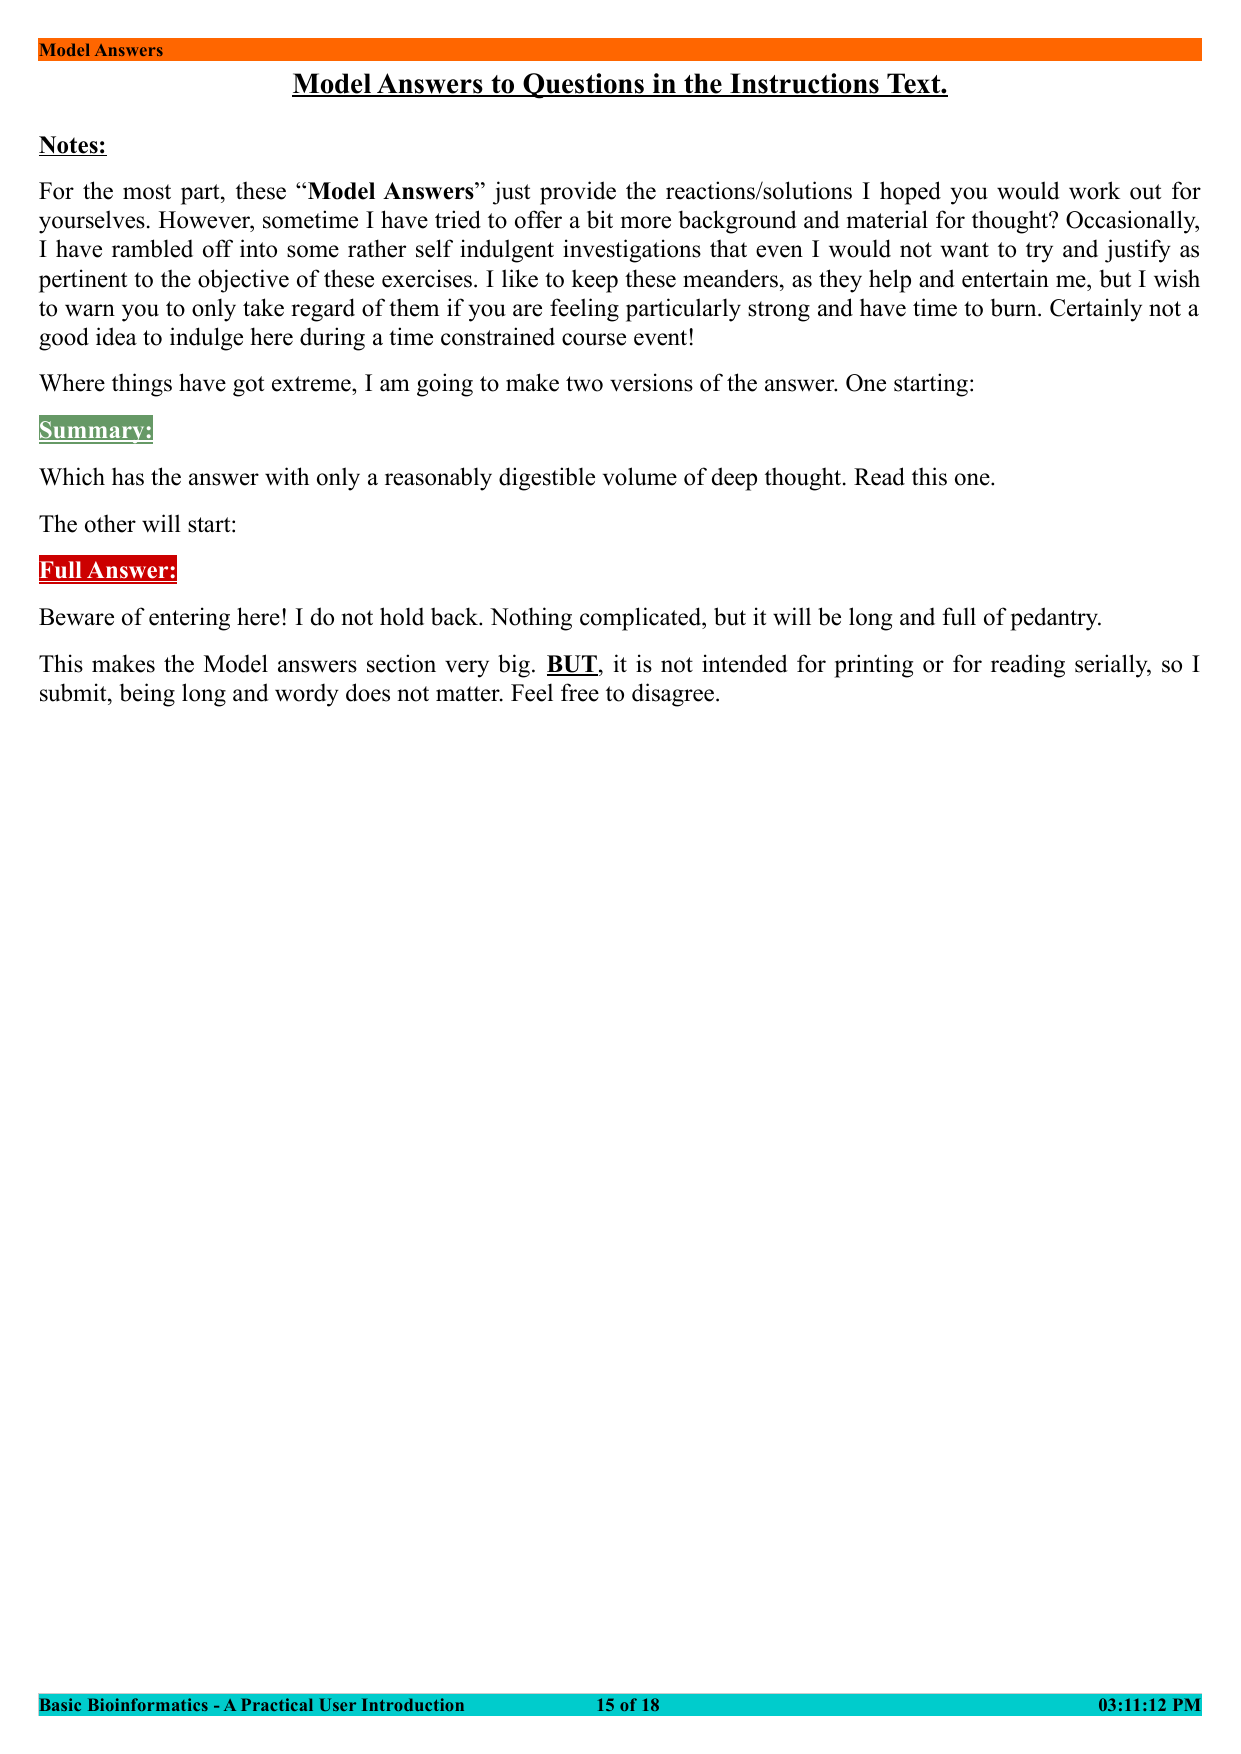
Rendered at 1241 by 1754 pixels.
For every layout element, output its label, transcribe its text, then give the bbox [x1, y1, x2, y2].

text Full Answer: [38, 555, 1202, 584]
text For the most part, these “Model Answers” just provide the reactions/solutions I hoped you would work out for yourselves. However, sometime I have tried to offer a bit more background and material for thought? Occasionally, I have rambled off into some rather self indulgent investigations that even I would not want to try and justify as pertinent to the objective of these exercises. I like to keep these meanders, as they help and entertain me, but I wish to warn you to only take regard of them if you are feeling particularly strong and have time to burn. Certainly not a good idea to indulge here during a time constrained course event! [38, 176, 1202, 351]
text Which has the answer with only a reasonably digestible volume of deep thought. Read this one. [38, 462, 1202, 491]
text Where things have got extreme, I am going to make two versions of the answer. One starting: [38, 368, 1202, 397]
text Notes: [38, 129, 1202, 158]
text Summary: [38, 415, 1202, 444]
text Model Answers to Questions in the Instructions Text. [38, 66, 1202, 100]
text Beware of entering here! I do not hold back. Nothing complicated, but it will be long and full of pedantry. [38, 602, 1202, 631]
text This makes the Model answers section very big. BUT, it is not intended for printing or for reading serially, so I submit, being long and wordy does not matter. Feel free to disagree. [38, 649, 1202, 707]
text The other will start: [38, 509, 1202, 538]
